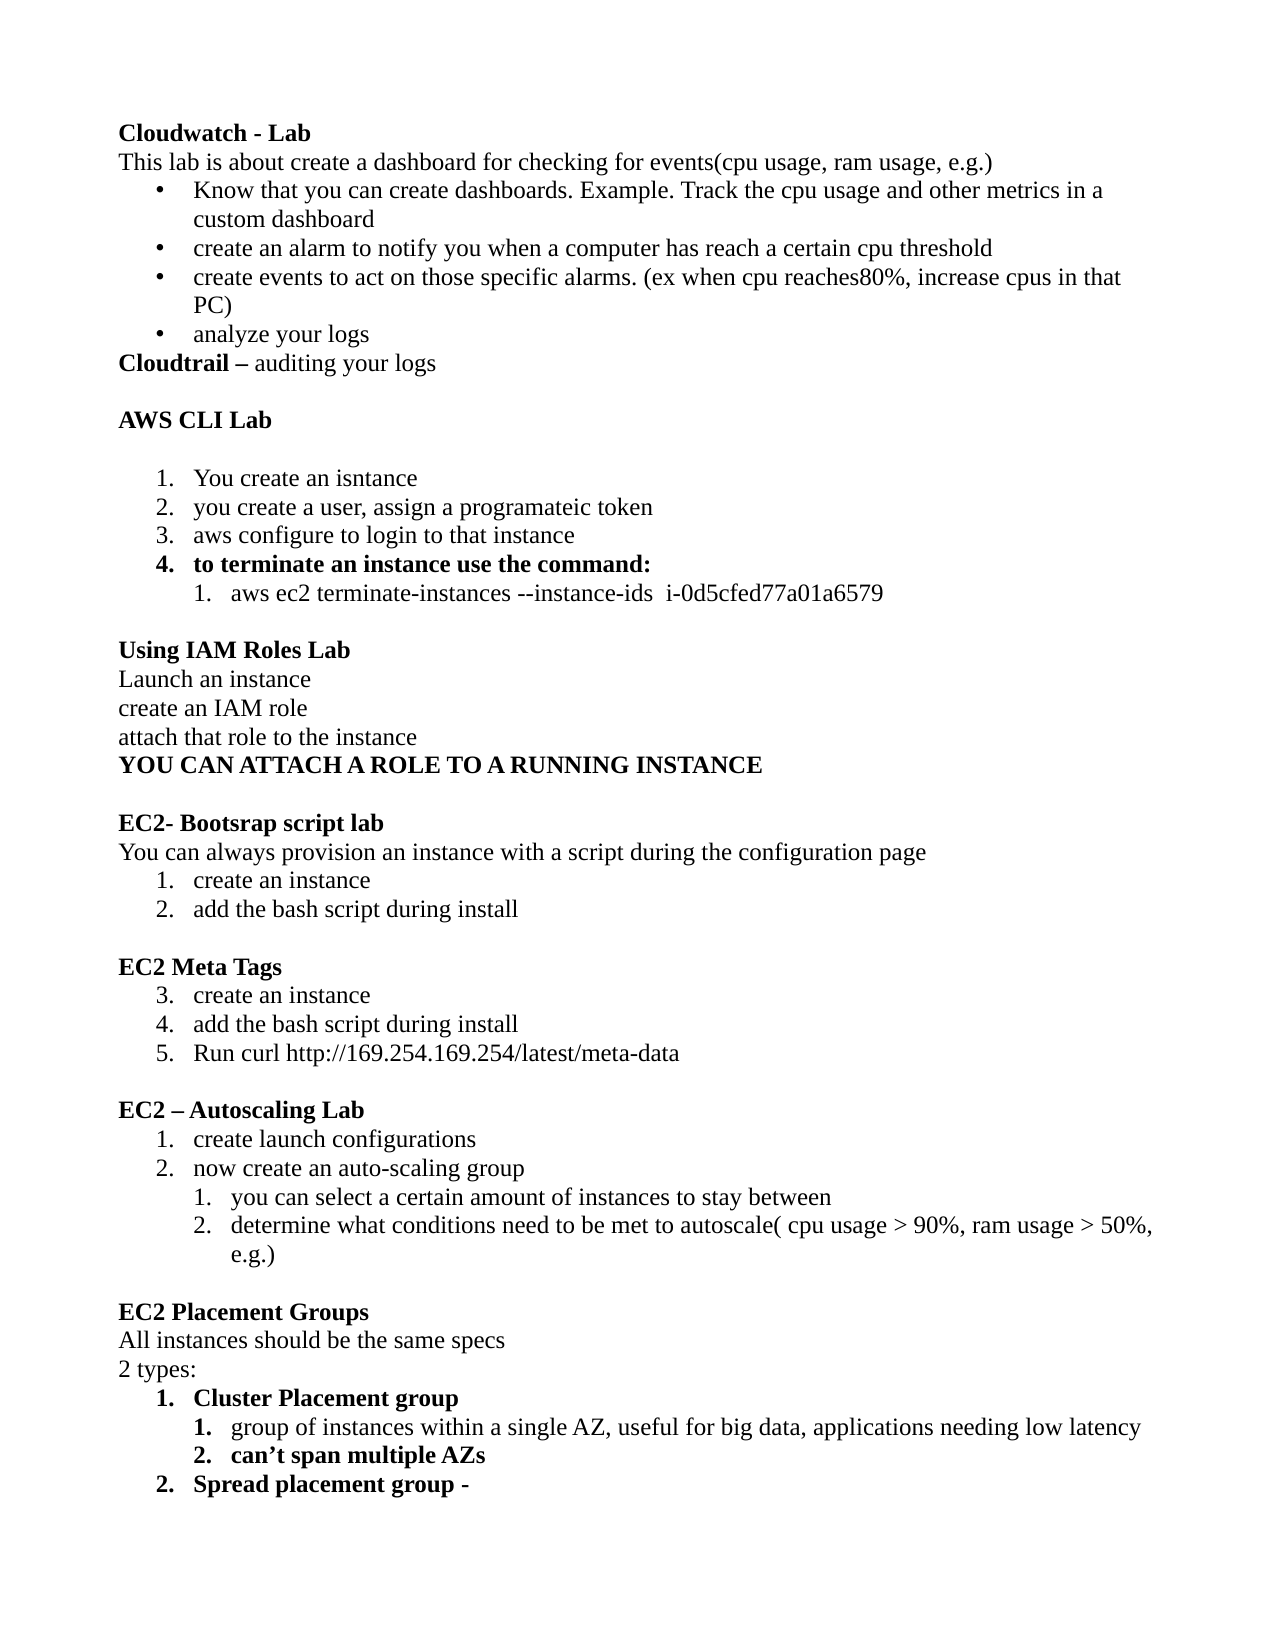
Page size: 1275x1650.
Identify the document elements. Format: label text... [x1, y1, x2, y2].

list determine what conditions need to be met to autoscale( cpu usage > 90%, ram usage > 50%, e.g.) [193, 1211, 1157, 1268]
list analyze your logs [156, 319, 1157, 348]
text EC2 Placement Groups [118, 1297, 1157, 1326]
text Using IAM Roles Lab [118, 636, 1157, 664]
text You can always provision an instance with a script during the configuration page [118, 837, 1157, 866]
list Spread placement group - [156, 1469, 1157, 1498]
text Launch an instance [118, 664, 1157, 693]
list add the bash script during install [156, 1009, 1157, 1038]
list create an alarm to notify you when a computer has reach a certain cpu threshold [156, 233, 1157, 262]
text create an IAM role [118, 693, 1157, 722]
text EC2- Bootsrap script lab [118, 808, 1157, 837]
text EC2 – Autoscaling Lab [118, 1096, 1157, 1124]
list aws ec2 terminate-instances --instance-ids i-0d5cfed77a01a6579 [193, 578, 1157, 607]
list create an instance [156, 866, 1157, 894]
list create an instance [156, 981, 1157, 1009]
text attach that role to the instance [118, 722, 1157, 751]
list you create a user, assign a programateic token [156, 492, 1157, 521]
text AWS CLI Lab [118, 406, 1157, 434]
list Know that you can create dashboards. Example. Track the cpu usage and other metrics in a custom dashboard [156, 176, 1157, 233]
list you can select a certain amount of instances to stay between [193, 1182, 1157, 1211]
text YOU CAN ATTACH A ROLE TO A RUNNING INSTANCE [118, 751, 1157, 779]
text This lab is about create a dashboard for checking for events(cpu usage, ram usage, e.g.) [118, 147, 1157, 176]
list Run curl http://169.254.169.254/latest/meta-data [156, 1038, 1157, 1067]
text Cloudtrail – auditing your logs [118, 348, 1157, 377]
list You create an isntance [156, 463, 1157, 492]
list Cluster Placement group [156, 1383, 1157, 1412]
list create events to act on those specific alarms. (ex when cpu reaches80%, increase cpus in that PC) [156, 262, 1157, 319]
text All instances should be the same specs [118, 1326, 1157, 1354]
list can’t span multiple AZs [193, 1441, 1157, 1469]
text EC2 Meta Tags [118, 952, 1157, 981]
list aws configure to login to that instance [156, 521, 1157, 549]
list add the bash script during install [156, 894, 1157, 923]
list now create an auto-scaling group [156, 1153, 1157, 1182]
list to terminate an instance use the command: [156, 549, 1157, 578]
text Cloudwatch - Lab [118, 118, 1157, 147]
list group of instances within a single AZ, useful for big data, applications needing low latency [193, 1412, 1157, 1441]
text 2 types: [118, 1354, 1157, 1383]
list create launch configurations [156, 1124, 1157, 1153]
